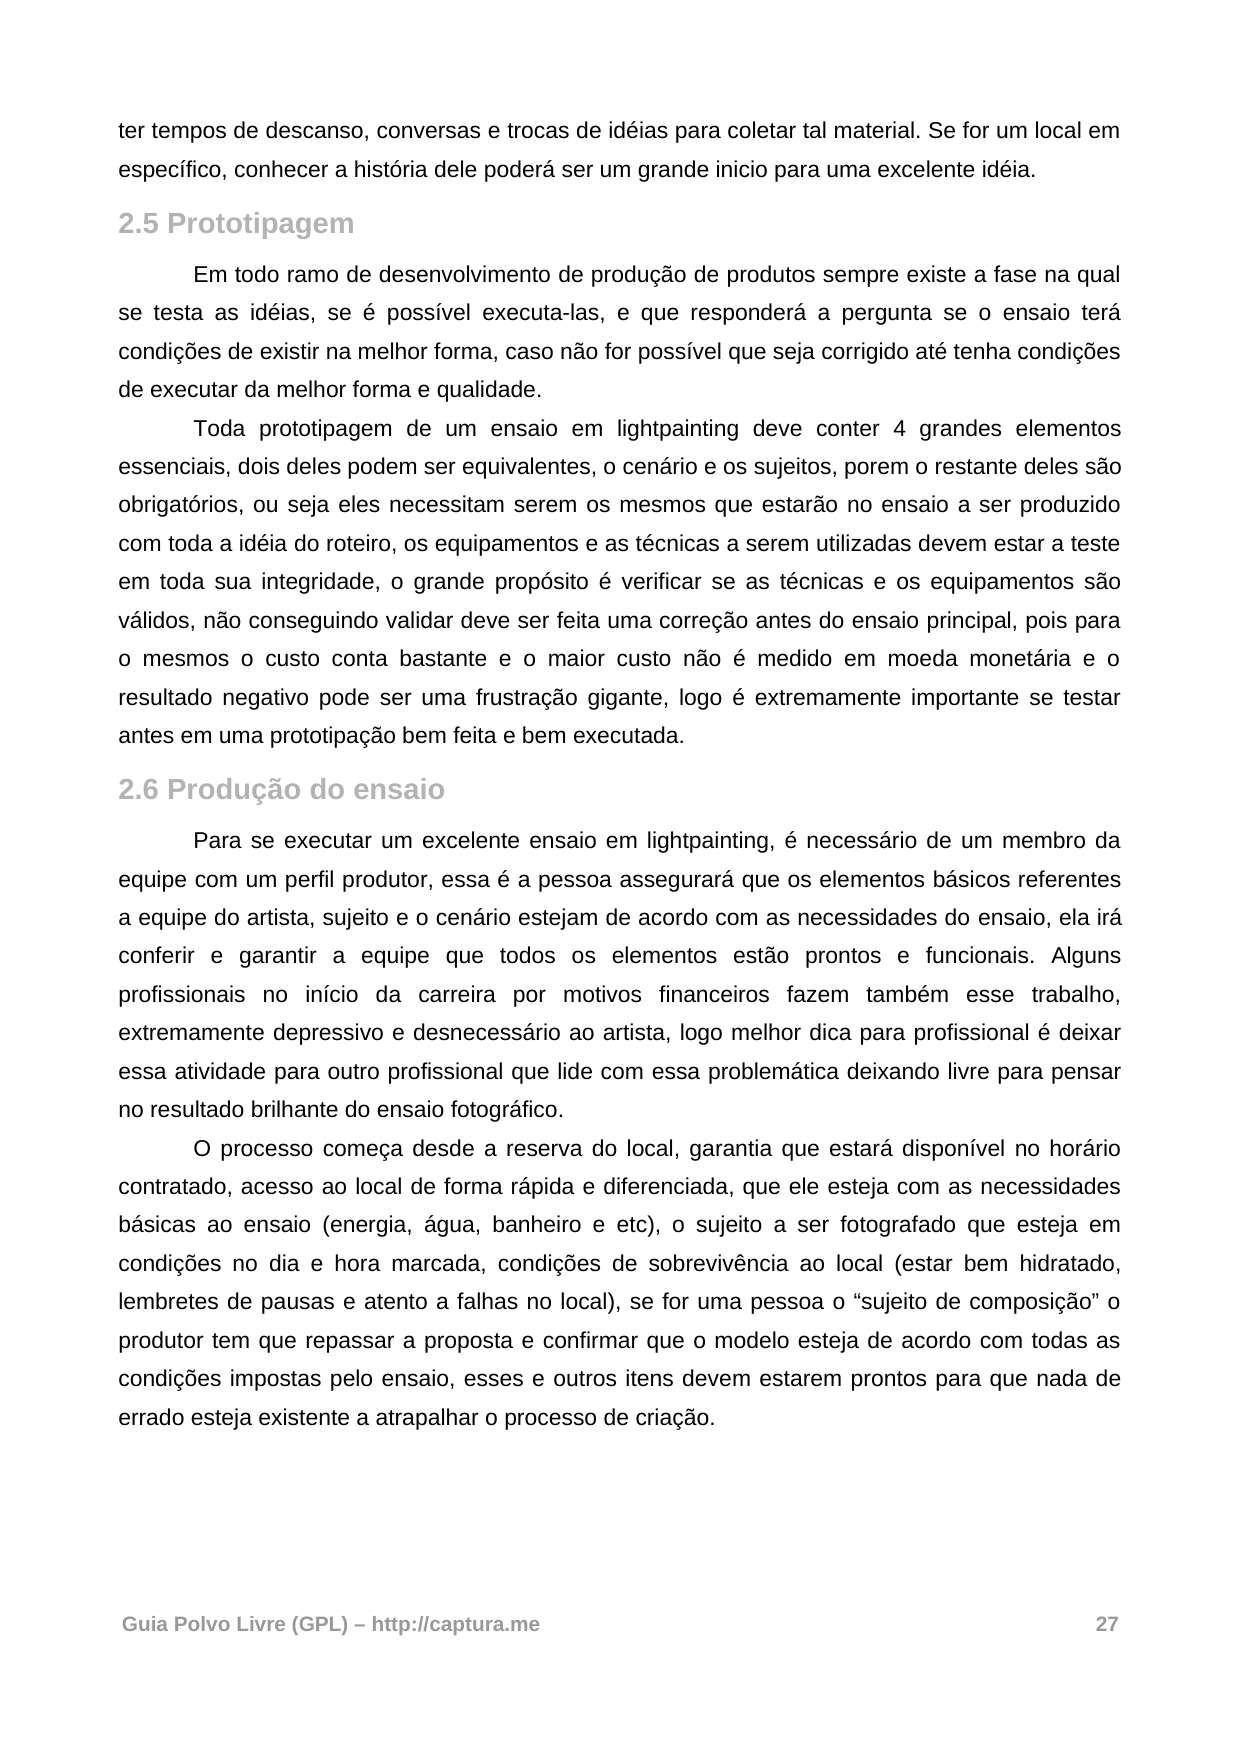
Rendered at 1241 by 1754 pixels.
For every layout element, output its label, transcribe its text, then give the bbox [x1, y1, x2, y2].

subtitle 2.6 Produção do ensaio [118, 773, 1122, 806]
text Em todo ramo de desenvolvimento de produção de produtos sempre existe a fase na qual se testa as idéias, se é possível executa-las, e que responderá a pergunta se o ensaio terá condições de existir na melhor forma, caso não for possível que seja corrigido até tenha condições de executar da melhor forma e qualidade. [118, 262, 1122, 402]
text Para se executar um excelente ensaio em lightpainting, é necessário de um membro da equipe com um perfil produtor, essa é a pessoa assegurará que os elementos básicos referentes a equipe do artista, sujeito e o cenário estejam de acordo com as necessidades do ensaio, ela irá conferir e garantir a equipe que todos os elementos estão prontos e funcionais. Alguns profissionais no início da carreira por motivos financeiros fazem também esse trabalho, extremamente depressivo e desnecessário ao artista, logo melhor dica para profissional é deixar essa atividade para outro profissional que lide com essa problemática deixando livre para pensar no resultado brilhante do ensaio fotográfico. [118, 828, 1122, 1122]
text ter tempos de descanso, conversas e trocas de idéias para coletar tal material. Se for um local em específico, conhecer a história dele poderá ser um grande inicio para uma excelente idéia. [118, 118, 1122, 182]
text Toda prototipagem de um ensaio em lightpainting deve conter 4 grandes elementos essenciais, dois deles podem ser equivalentes, o cenário e os sujeitos, porem o restante deles são obrigatórios, ou seja eles necessitam serem os mesmos que estarão no ensaio a ser produzido com toda a idéia do roteiro, os equipamentos e as técnicas a serem utilizadas devem estar a teste em toda sua integridade, o grande propósito é verificar se as técnicas e os equipamentos são válidos, não conseguindo validar deve ser feita uma correção antes do ensaio principal, pois para o mesmos o custo conta bastante e o maior custo não é medido em moeda monetária e o resultado negativo pode ser uma frustração gigante, logo é extremamente importante se testar antes em uma prototipação bem feita e bem executada. [118, 415, 1122, 748]
text O processo começa desde a reserva do local, garantia que estará disponível no horário contratado, acesso ao local de forma rápida e diferenciada, que ele esteja com as necessidades básicas ao ensaio (energia, água, banheiro e etc), o sujeito a ser fotografado que esteja em condições no dia e hora marcada, condições de sobrevivência ao local (estar bem hidratado, lembretes de pausas e atento a falhas no local), se for uma pessoa o “sujeito de composição” o produtor tem que repassar a proposta e confirmar que o modelo esteja de acordo com todas as condições impostas pelo ensaio, esses e outros itens devem estarem prontos para que nada de errado esteja existente a atrapalhar o processo de criação. [118, 1135, 1122, 1430]
subtitle 2.5 Prototipagem [118, 207, 1122, 239]
